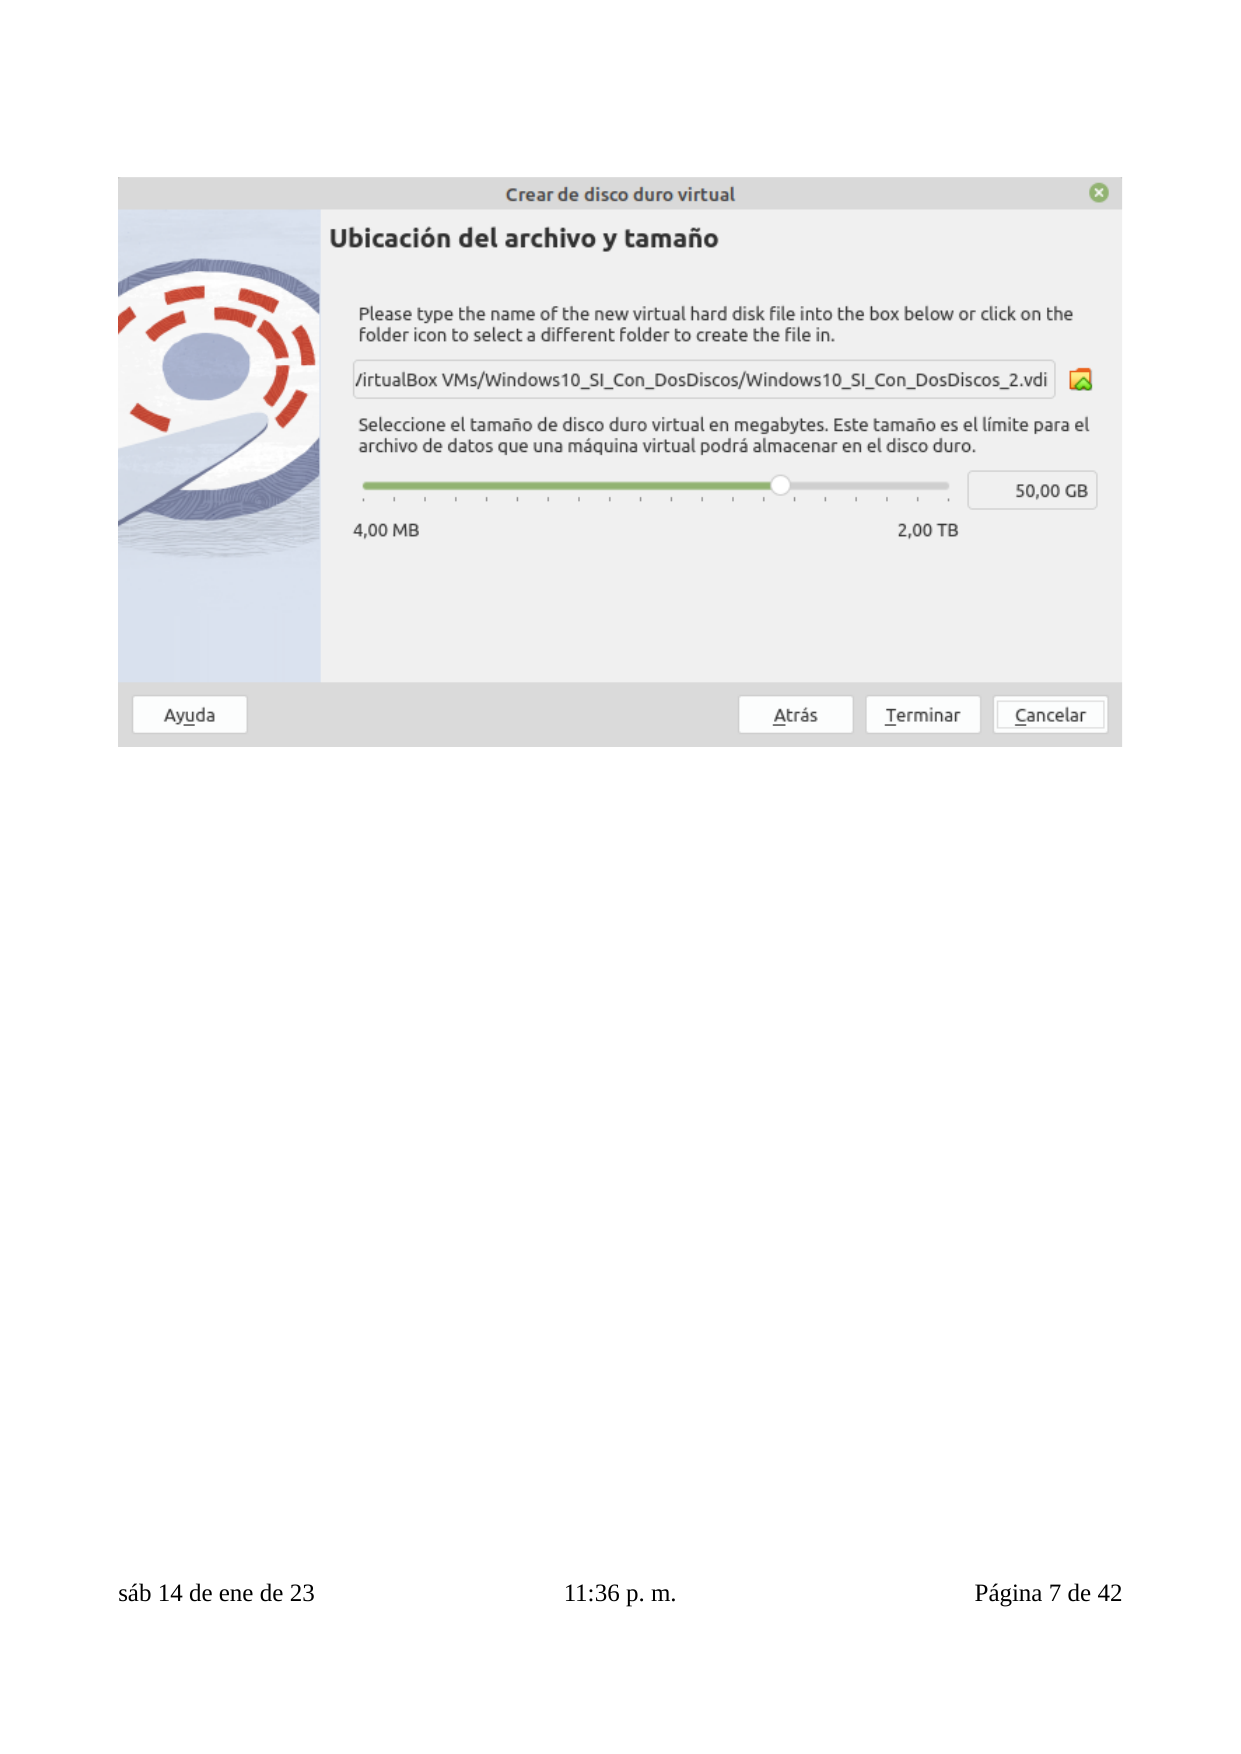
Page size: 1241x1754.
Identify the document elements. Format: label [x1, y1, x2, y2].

picture [118, 177, 1123, 747]
